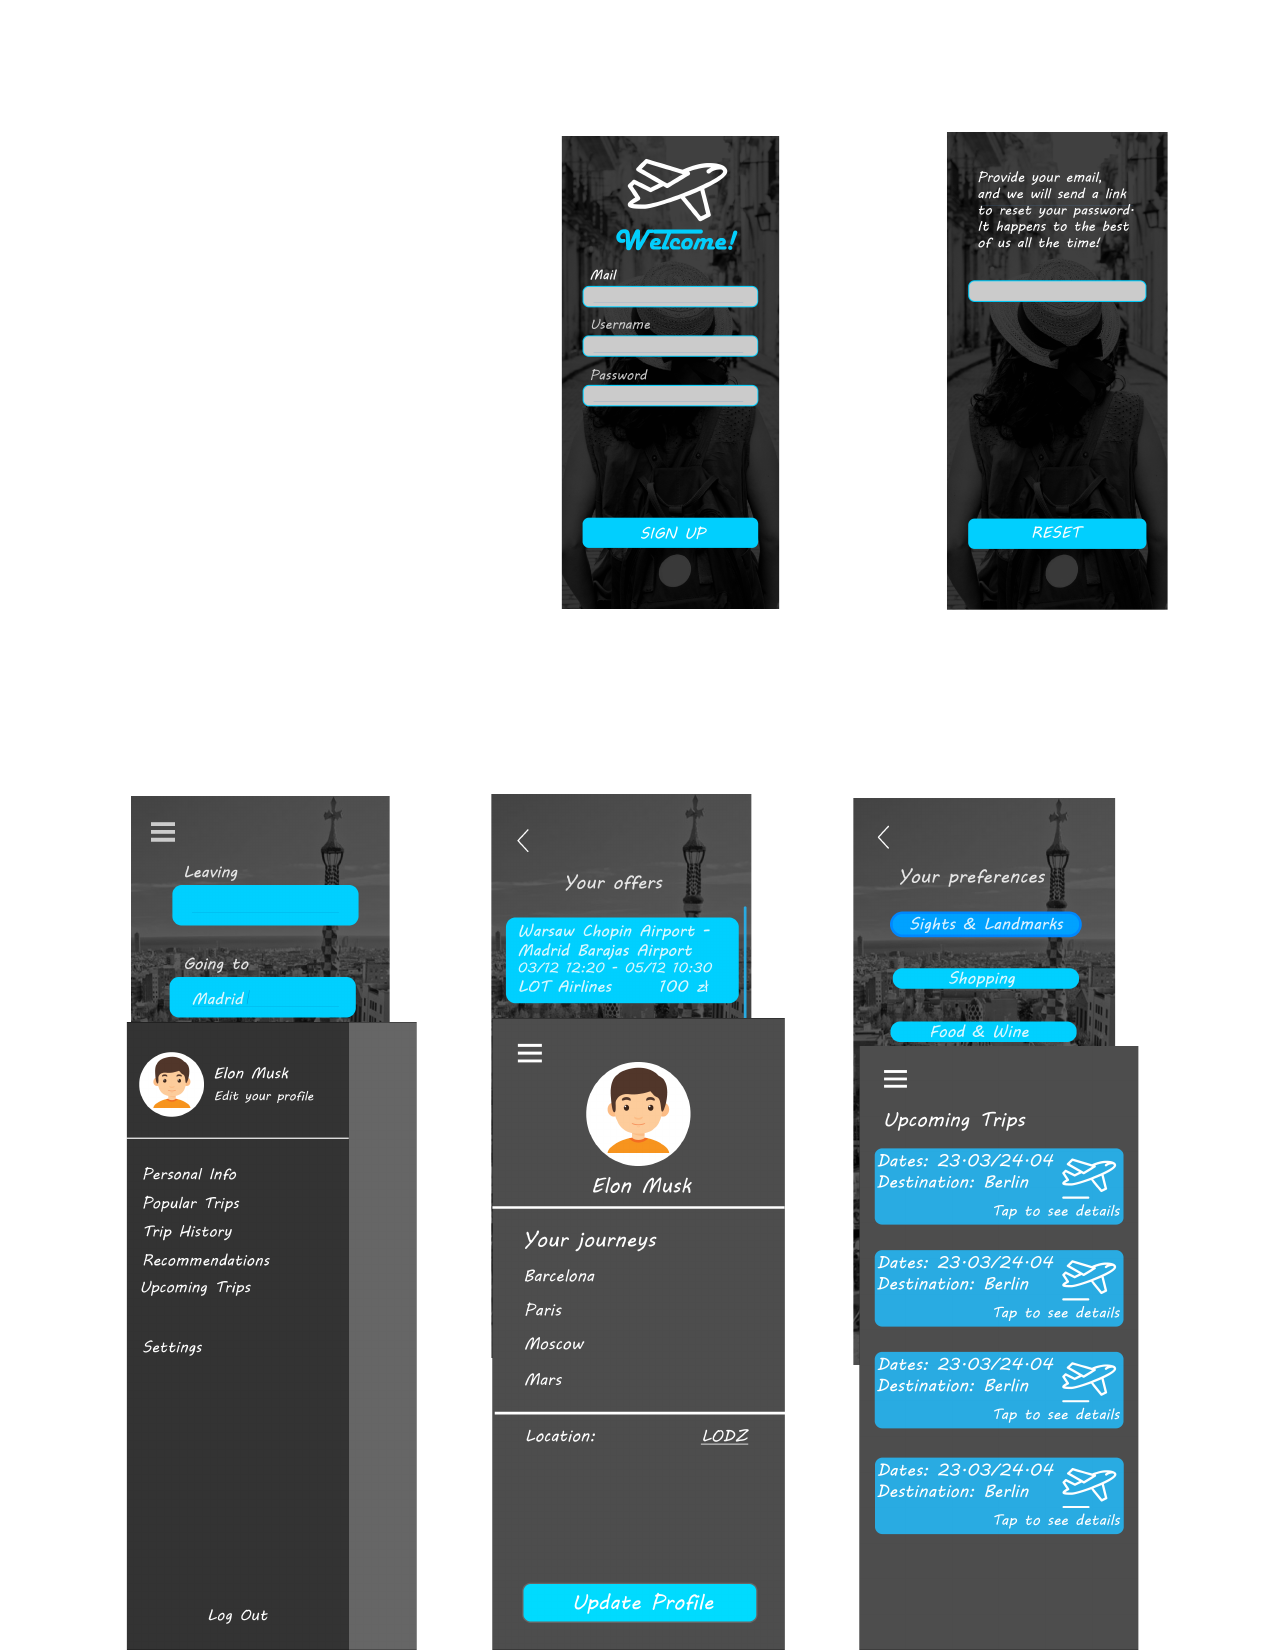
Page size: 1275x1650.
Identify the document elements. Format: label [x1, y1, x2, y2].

picture [865, 132, 1224, 610]
picture [481, 136, 836, 609]
picture [126, 796, 417, 1650]
picture [491, 794, 787, 1650]
picture [853, 798, 1139, 1650]
